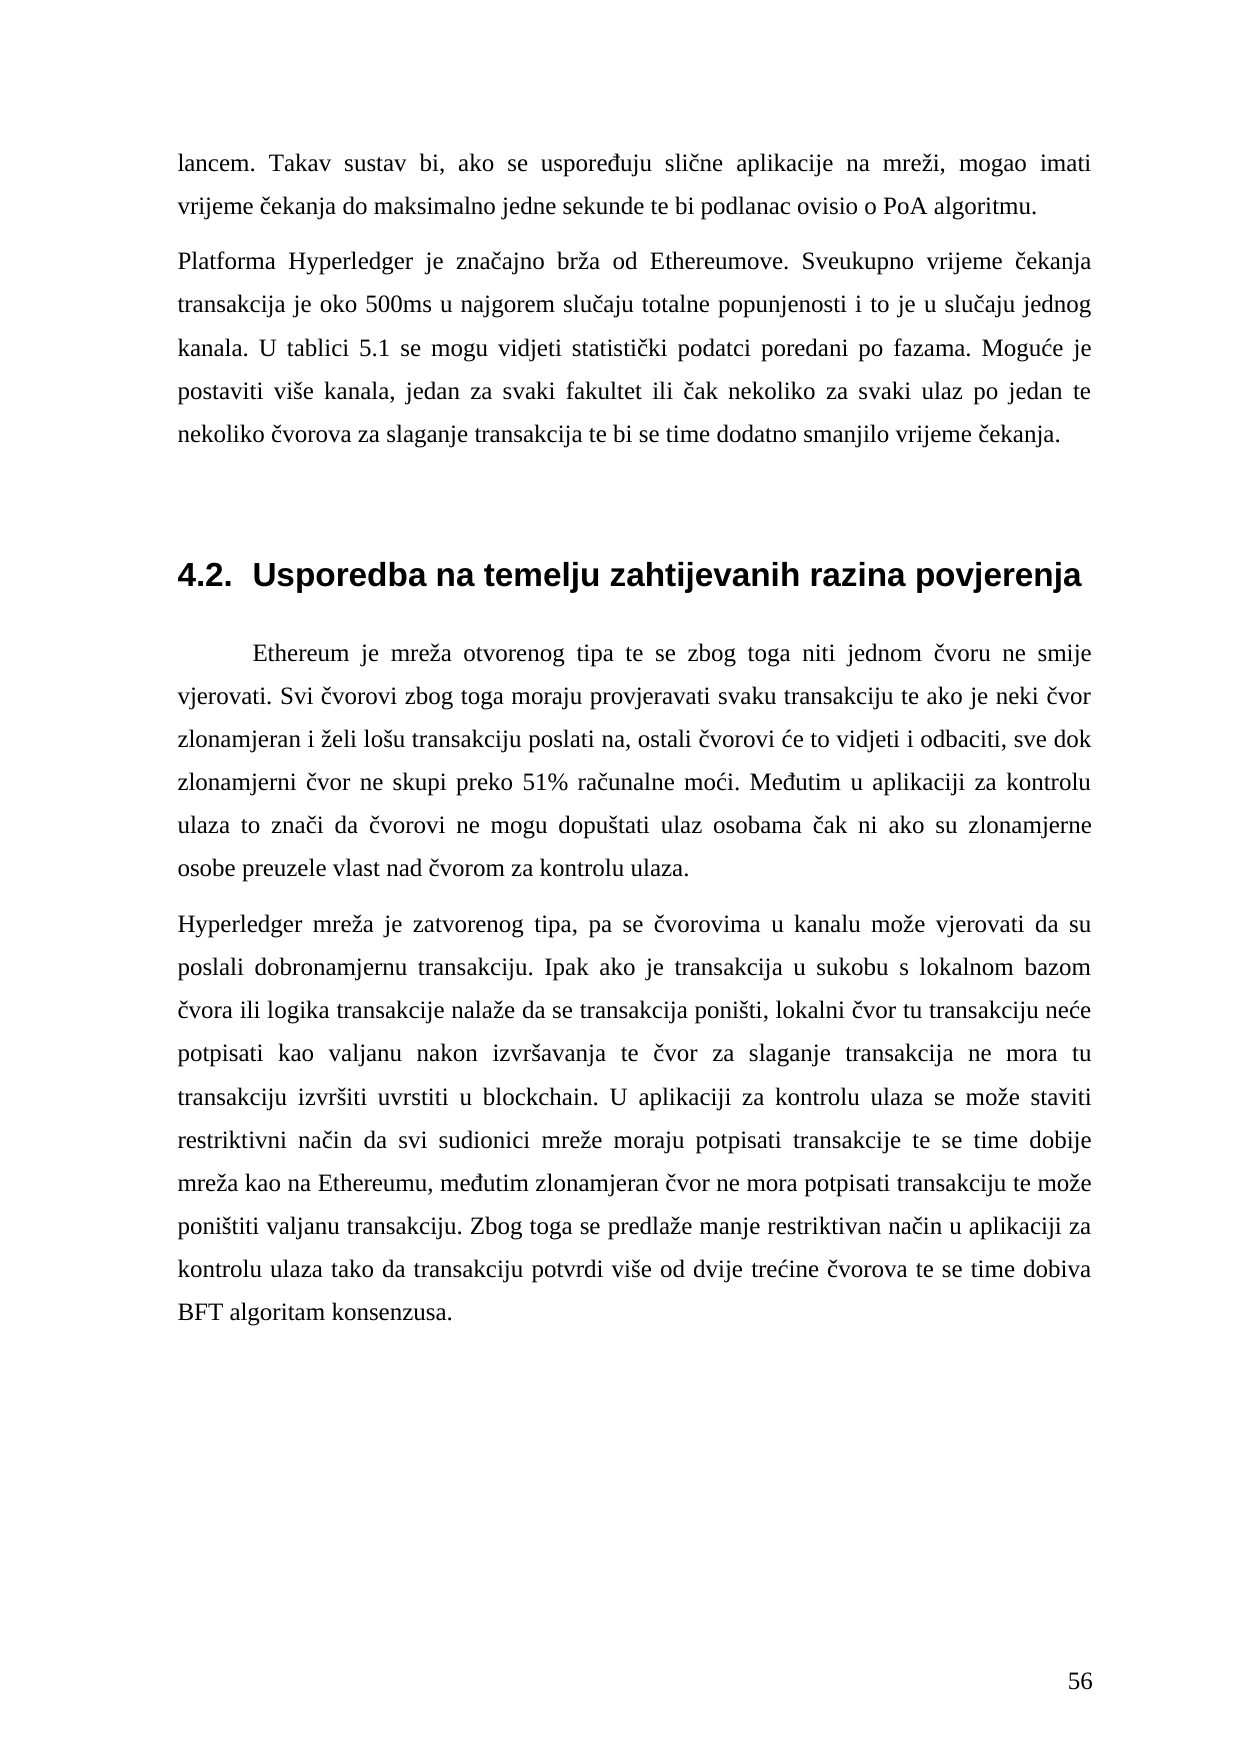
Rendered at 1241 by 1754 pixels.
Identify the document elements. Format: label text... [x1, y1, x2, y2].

text Ethereum je mreža otvorenog tipa te se zbog toga niti jednom čvoru ne smije vjerovati. Svi čvorovi zbog toga moraju provjeravati svaku transakciju te ako je neki čvor zlonamjeran i želi lošu transakciju poslati na, ostali čvorovi će to vidjeti i odbaciti, sve dok zlonamjerni čvor ne skupi preko 51% računalne moći. Međutim u aplikaciji za kontrolu ulaza to znači da čvorovi ne mogu dopuštati ulaz osobama čak ni ako su zlonamjerne osobe preuzele vlast nad čvorom za kontrolu ulaza. [177, 638, 1092, 882]
text Hyperledger mreža je zatvorenog tipa, pa se čvorovima u kanalu može vjerovati da su poslali dobronamjernu transakciju. Ipak ako je transakcija u sukobu s lokalnom bazom čvora ili logika transakcije nalaže da se transakcija poništi, lokalni čvor tu transakciju neće potpisati kao valjanu nakon izvršavanja te čvor za slaganje transakcija ne mora tu transakciju izvršiti uvrstiti u blockchain. U aplikaciji za kontrolu ulaza se može staviti restriktivni način da svi sudionici mreže moraju potpisati transakcije te se time dobije mreža kao na Ethereumu, međutim zlonamjeran čvor ne mora potpisati transakciju te može poništiti valjanu transakciju. Zbog toga se predlaže manje restriktivan način u aplikaciji za kontrolu ulaza tako da transakciju potvrdi više od dvije trećine čvorova te se time dobiva BFT algoritam konsenzusa. [177, 909, 1092, 1326]
text Platforma Hyperledger je značajno brža od Ethereumove. Sveukupno vrijeme čekanja transakcija je oko 500ms u najgorem slučaju totalne popunjenosti i to je u slučaju jednog kanala. U tablici 5.1 se mogu vidjeti statistički podatci poredani po fazama. Moguće je postaviti više kanala, jedan za svaki fakultet ili čak nekoliko za svaki ulaz po jedan te nekoliko čvorova za slaganje transakcija te bi se time dodatno smanjilo vrijeme čekanja. [177, 246, 1092, 448]
subtitle Usporedba na temelju zahtijevanih razina povjerenja [177, 555, 1092, 594]
text lancem. Takav sustav bi, ako se uspoređuju slične aplikacije na mreži, mogao imati vrijeme čekanja do maksimalno jedne sekunde te bi podlanac ovisio o PoA algoritmu. [177, 148, 1092, 219]
